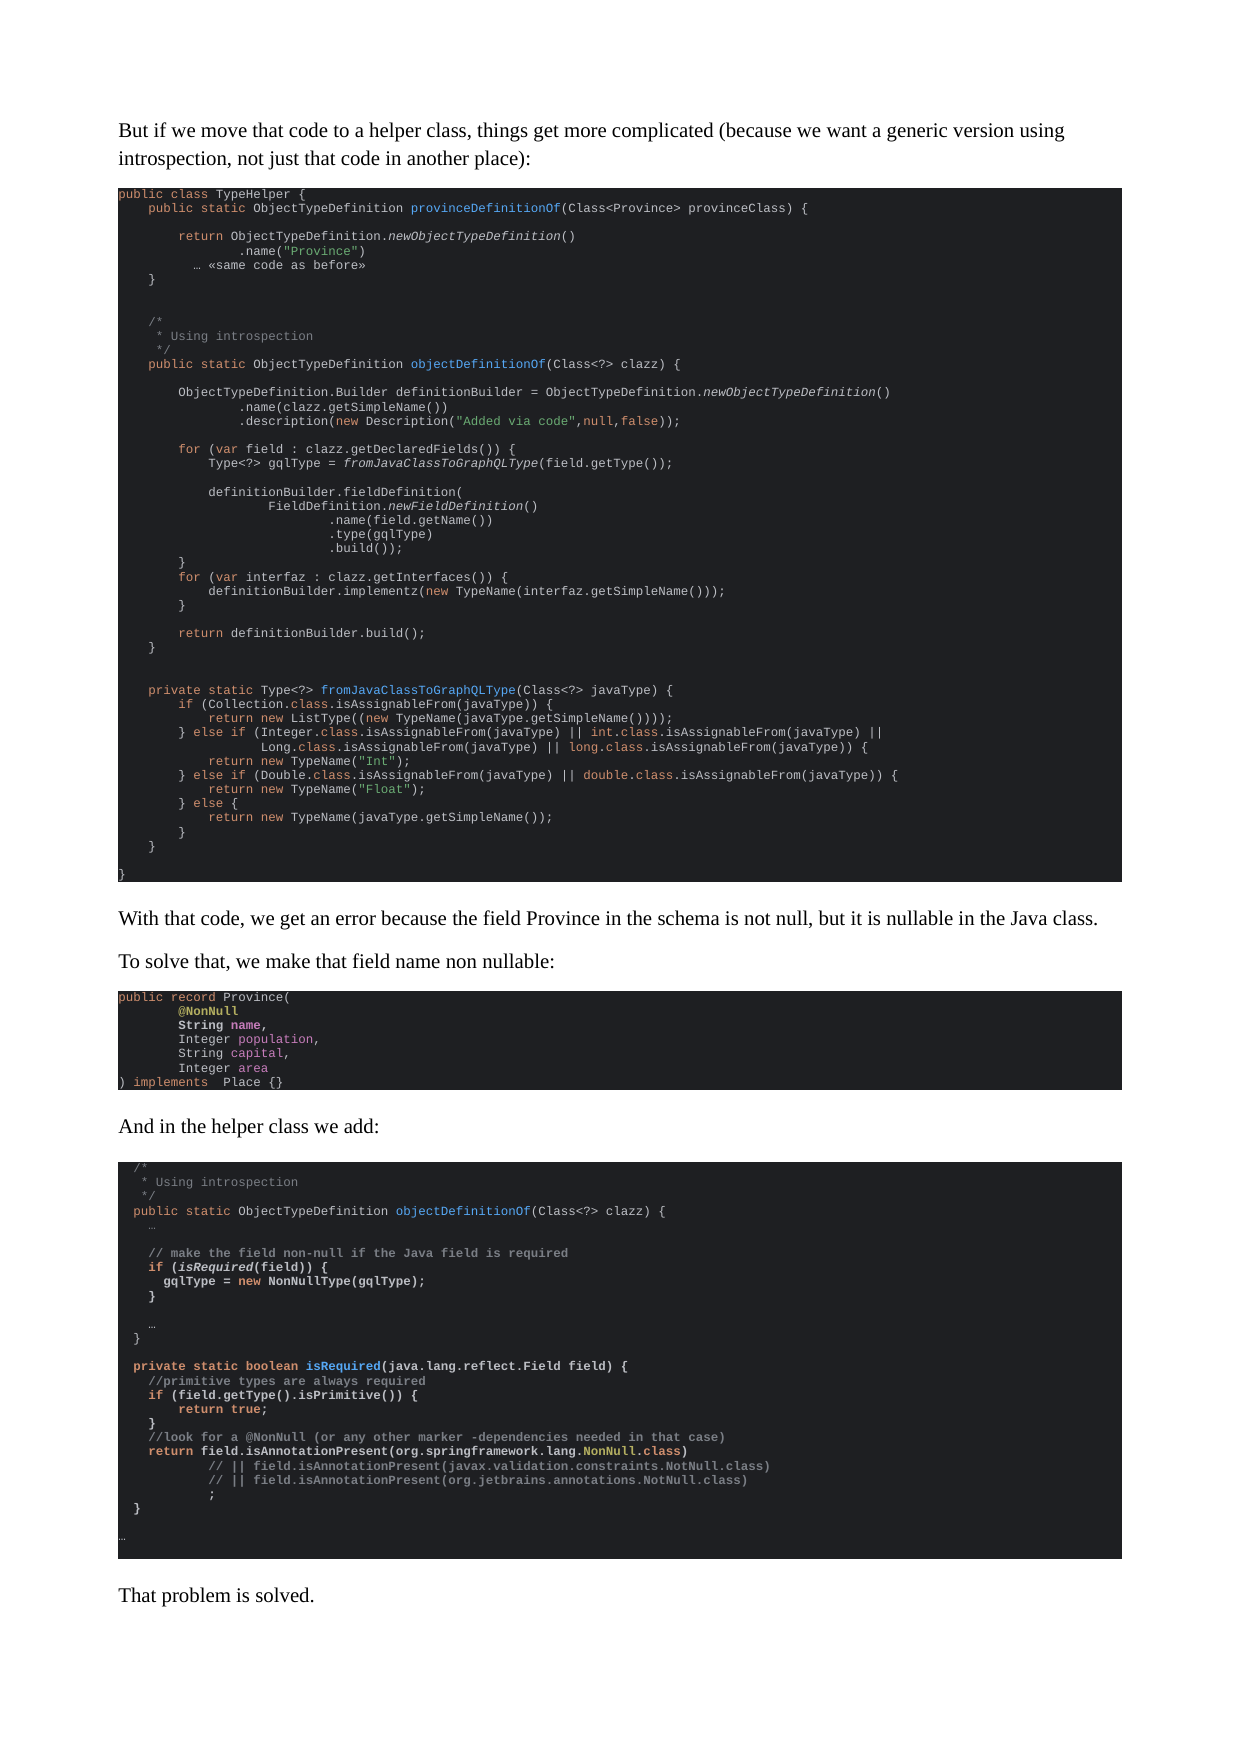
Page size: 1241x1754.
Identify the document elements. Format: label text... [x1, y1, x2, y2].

text And in the helper class we add: [118, 1114, 1122, 1138]
text public class TypeHelper { public static ObjectTypeDefinition provinceDefinitionOf(Class<Province> provinceClass) { return ObjectTypeDefinition.newObjectTypeDefinition() .name("Province") … «same code as before» } [118, 188, 1122, 301]
text /* * Using introspection */ public static ObjectTypeDefinition objectDefinitionOf(Class<?> clazz) { [118, 1162, 1122, 1219]
text // make the field non‑null if the Java field is required if (isRequired(field)) { gqlType = new NonNullType(gqlType); } [118, 1247, 1122, 1304]
text … [118, 1219, 1122, 1233]
text That problem is solved. [118, 1583, 1122, 1607]
text /* * Using introspection */ public static ObjectTypeDefinition objectDefinitionOf(Class<?> clazz) { ObjectTypeDefinition.Builder definitionBuilder = ObjectTypeDefinition.newObjectTypeDefinition() .name(clazz.getSimpleName()) .description(new Description("Added via code",null,false)); for (var field : clazz.getDeclaredFields()) { Type<?> gqlType = fromJavaClassToGraphQLType(field.getType()); definitionBuilder.fieldDefinition( FieldDefinition.newFieldDefinition() .name(field.getName()) .type(gqlType) .build()); } for (var interfaz : clazz.getInterfaces()) { definitionBuilder.implementz(new TypeName(interfaz.getSimpleName())); } return definitionBuilder.build(); } private static Type<?> fromJavaClassToGraphQLType(Class<?> javaType) { if (Collection.class.isAssignableFrom(javaType)) { return new ListType((new TypeName(javaType.getSimpleName()))); } else if (Integer.class.isAssignableFrom(javaType) || int.class.isAssignableFrom(javaType) || Long.class.isAssignableFrom(javaType) || long.class.isAssignableFrom(javaType)) { return new TypeName("Int"); } else if (Double.class.isAssignableFrom(javaType) || double.class.isAssignableFrom(javaType)) { return new TypeName("Float"); } else { return new TypeName(javaType.getSimpleName()); } } } [118, 301, 1122, 882]
text With that code, we get an error because the field Province in the schema is not null, but it is nullable in the Java class. [118, 906, 1122, 930]
text public record Province( @NonNull String name, Integer population, String capital, Integer area ) implements Place {} [118, 991, 1122, 1090]
text } [118, 1332, 1122, 1346]
text private static boolean isRequired(java.lang.reflect.Field field) { //primitive types are always required if (field.getType().isPrimitive()) { return true; } //look for a @NonNull (or any other marker -dependencies needed in that case) return field.isAnnotationPresent(org.springframework.lang.NonNull.class) // || field.isAnnotationPresent(javax.validation.constraints.NotNull.class) // || field.isAnnotationPresent(org.jetbrains.annotations.NotNull.class) ; } [118, 1360, 1122, 1516]
text But if we move that code to a helper class, things get more complicated (because we want a generic version using introspection, not just that code in another place): [118, 118, 1122, 170]
text … [118, 1318, 1122, 1332]
text To solve that, we make that field name non nullable: [118, 948, 1122, 973]
text … [118, 1530, 1122, 1544]
